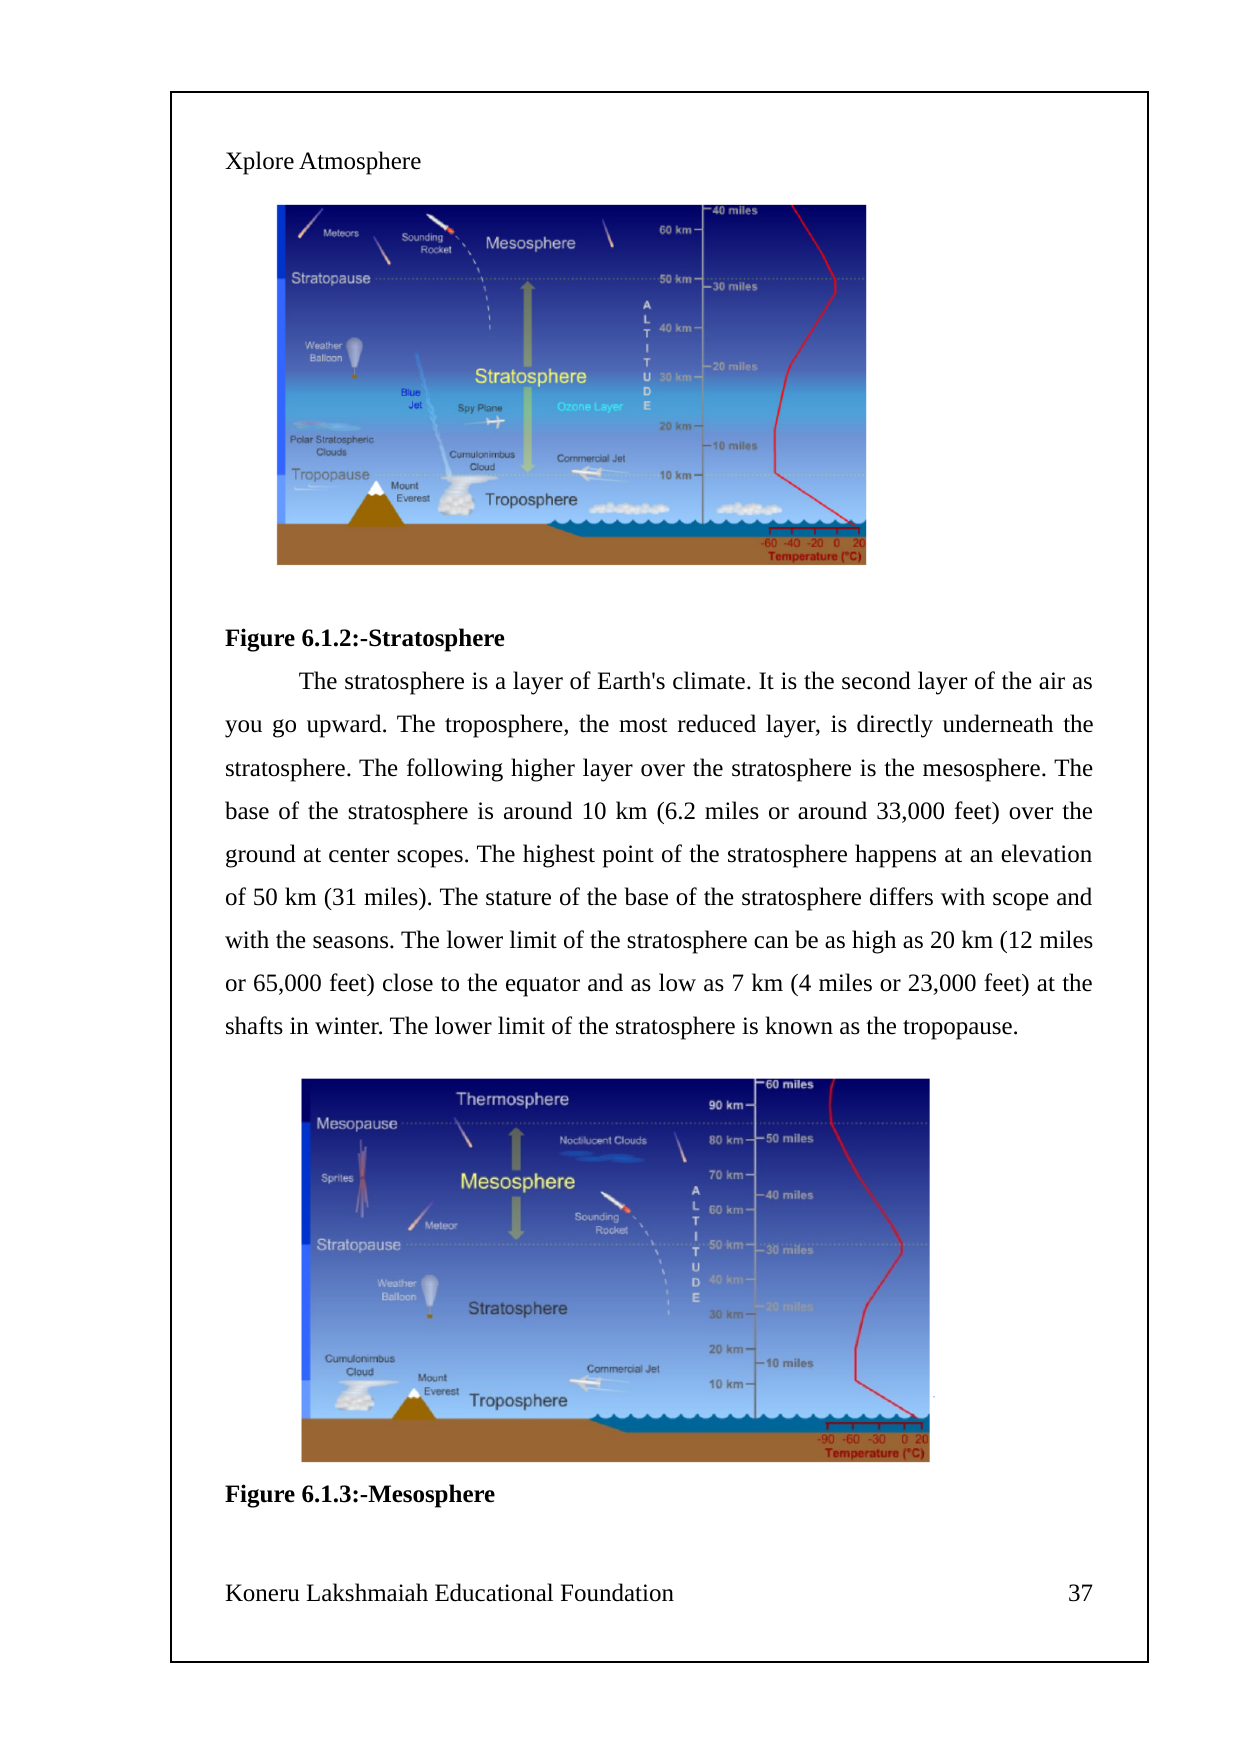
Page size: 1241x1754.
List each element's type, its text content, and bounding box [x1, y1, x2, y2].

text Figure 6.1.3:-Mesosphere [225, 1479, 1094, 1508]
text Figure 6.1.2:-Stratosphere [225, 623, 1094, 652]
text The stratosphere is a layer of Earth's climate. It is the second layer of the air as you go upward. The troposphere, the most reduced layer, is directly underneath the stratosphere. The following higher layer over the stratosphere is the mesosphere. The base of the stratosphere is around 10 km (6.2 miles or around 33,000 feet) over the ground at center scopes. The highest point of the stratosphere happens at an elevation of 50 km (31 miles). The stature of the base of the stratosphere differs with scope and with the seasons. The lower limit of the stratosphere can be as high as 20 km (12 miles or 65,000 feet) close to the equator and as low as 7 km (4 miles or 23,000 feet) at the shafts in winter. The lower limit of the stratosphere is known as the tropopause. [225, 666, 1094, 1040]
picture [298, 1077, 935, 1465]
picture [276, 202, 867, 566]
